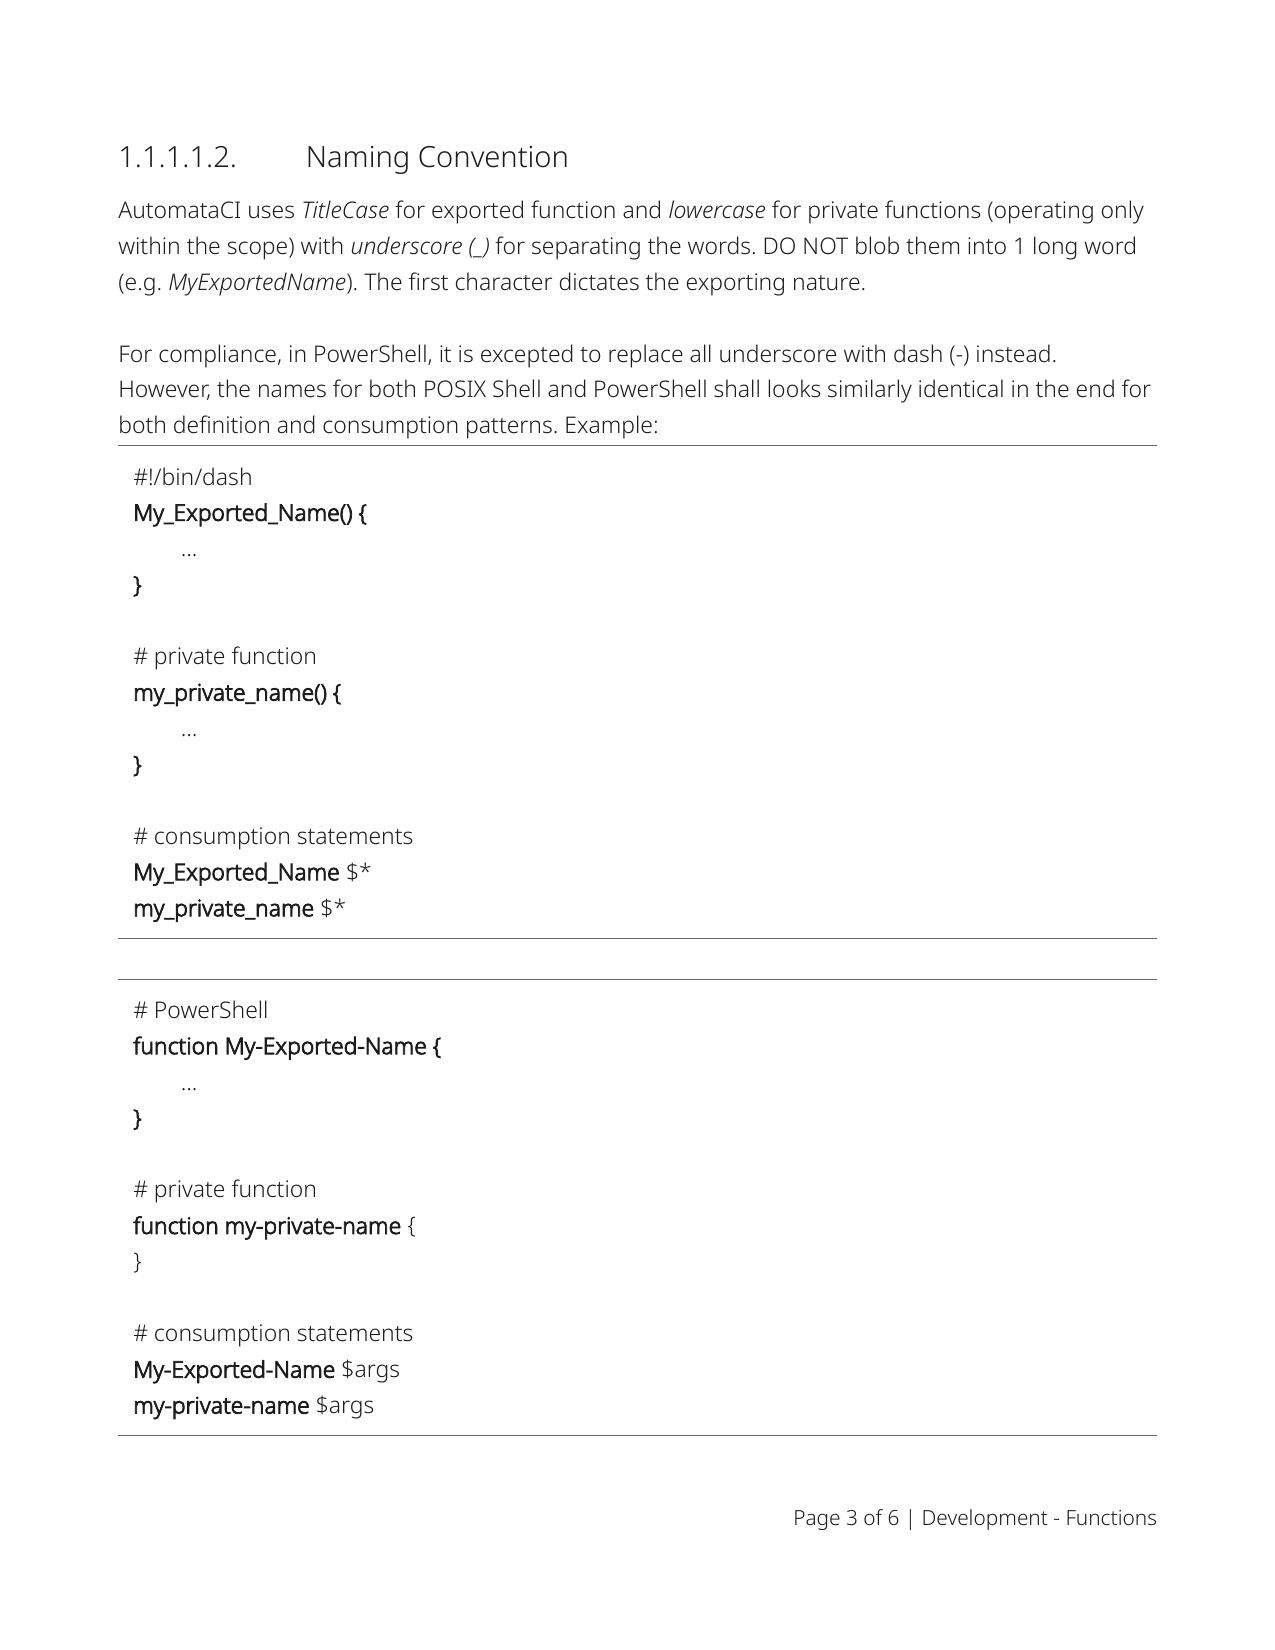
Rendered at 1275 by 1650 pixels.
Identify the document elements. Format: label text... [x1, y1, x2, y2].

text } [118, 553, 1157, 599]
text } [118, 733, 1157, 779]
text ... [118, 697, 1157, 733]
text My_Exported_Name() { [118, 481, 1157, 517]
text # consumption statements [118, 805, 1157, 841]
text } [118, 1230, 1157, 1277]
text my_private_name $* [118, 877, 1157, 938]
text #!/bin/dash [118, 446, 1157, 481]
text For compliance, in PowerShell, it is excepted to replace all underscore with dash (-) instead. However, the names for both POSIX Shell and PowerShell shall looks similarly identical in the end for both definition and consumption patterns. Example: [118, 337, 1157, 441]
text my-private-name $args [118, 1374, 1157, 1435]
text function My-Exported-Name { [118, 1014, 1157, 1051]
text } [118, 1086, 1157, 1133]
text My-Exported-Name $args [118, 1338, 1157, 1374]
text AutomataCI uses TitleCase for exported function and lowercase for private functions (operating only within the scope) with underscore (_) for separating the words. DO NOT blob them into 1 long word (e.g. MyExportedName). The first character dictates the exporting nature. [118, 194, 1157, 297]
text # PowerShell [118, 980, 1157, 1014]
text # consumption statements [118, 1302, 1157, 1338]
text my_private_name() { [118, 661, 1157, 697]
text ... [118, 517, 1157, 553]
text # private function [118, 625, 1157, 661]
subtitle Naming Convention [118, 136, 1157, 176]
text # private function [118, 1158, 1157, 1194]
text ... [118, 1051, 1157, 1086]
text My_Exported_Name $* [118, 841, 1157, 877]
text function my-private-name { [118, 1194, 1157, 1230]
